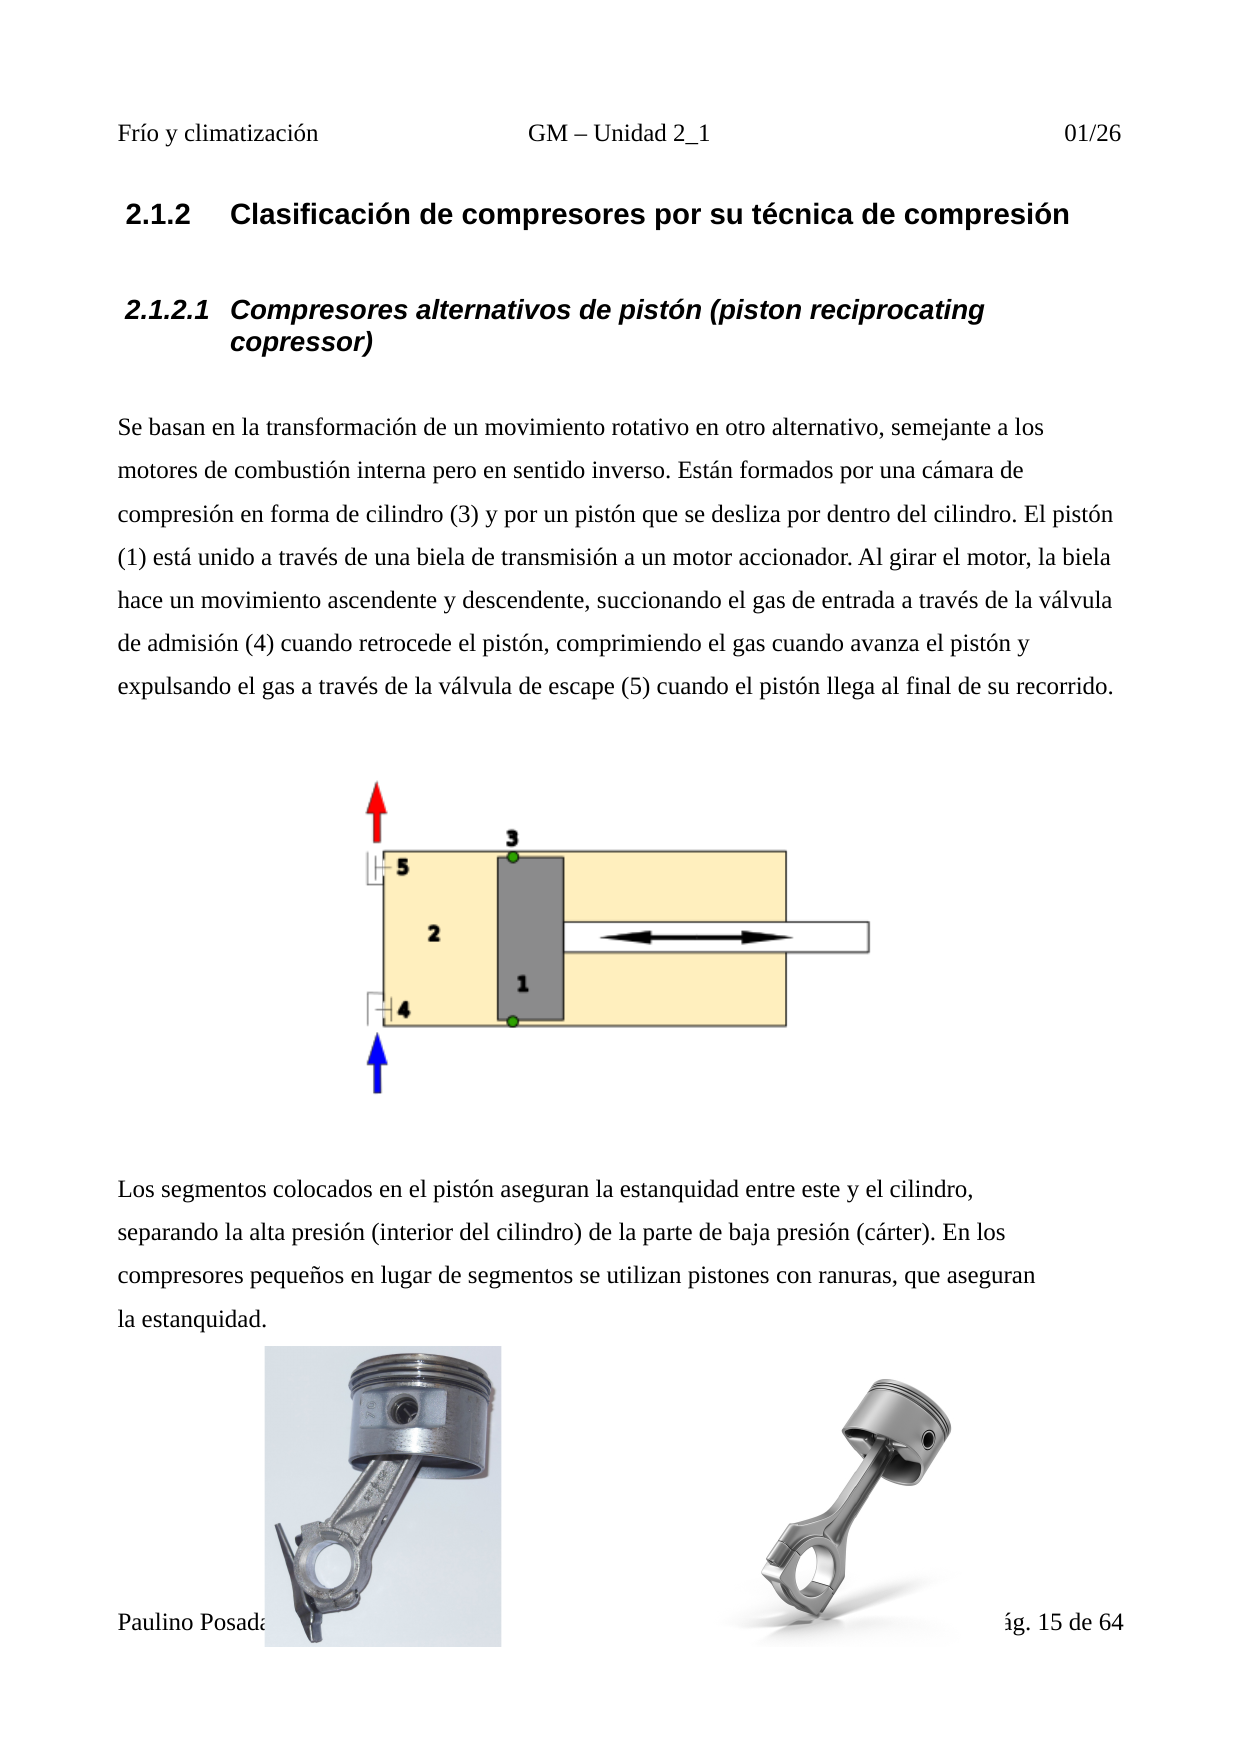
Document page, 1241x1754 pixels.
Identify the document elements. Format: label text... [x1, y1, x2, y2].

picture [264, 1346, 502, 1647]
picture [361, 773, 878, 1103]
picture [705, 1346, 1006, 1647]
text Los segmentos colocados en el pistón aseguran la estanquidad entre este y el cilindro, [117, 1174, 1123, 1203]
subtitle Compresores alternativos de pistón (piston reciprocating copressor) [117, 293, 1123, 357]
subtitle Clasificación de compresores por su técnica de compresión [117, 197, 1123, 231]
text Se basan en la transformación de un movimiento rotativo en otro alternativo, semejante a los motores de combustión interna pero en sentido inverso. Están formados por una cámara de compresión en forma de cilindro (3) y por un pistón que se desliza por dentro del cilindro. El pistón (1) está unido a través de una biela de transmisión a un motor accionador. Al girar el motor, la biela hace un movimiento ascendente y descendente, succionando el gas de entrada a través de la válvula de admisión (4) cuando retrocede el pistón, comprimiendo el gas cuando avanza el pistón y expulsando el gas a través de la válvula de escape (5) cuando el pistón llega al final de su recorrido. [117, 412, 1123, 700]
text compresores pequeños en lugar de segmentos se utilizan pistones con ranuras, que aseguran [117, 1261, 1123, 1289]
text separando la alta presión (interior del cilindro) de la parte de baja presión (cárter). En los [117, 1217, 1123, 1246]
text la estanquidad. [117, 1304, 1123, 1332]
